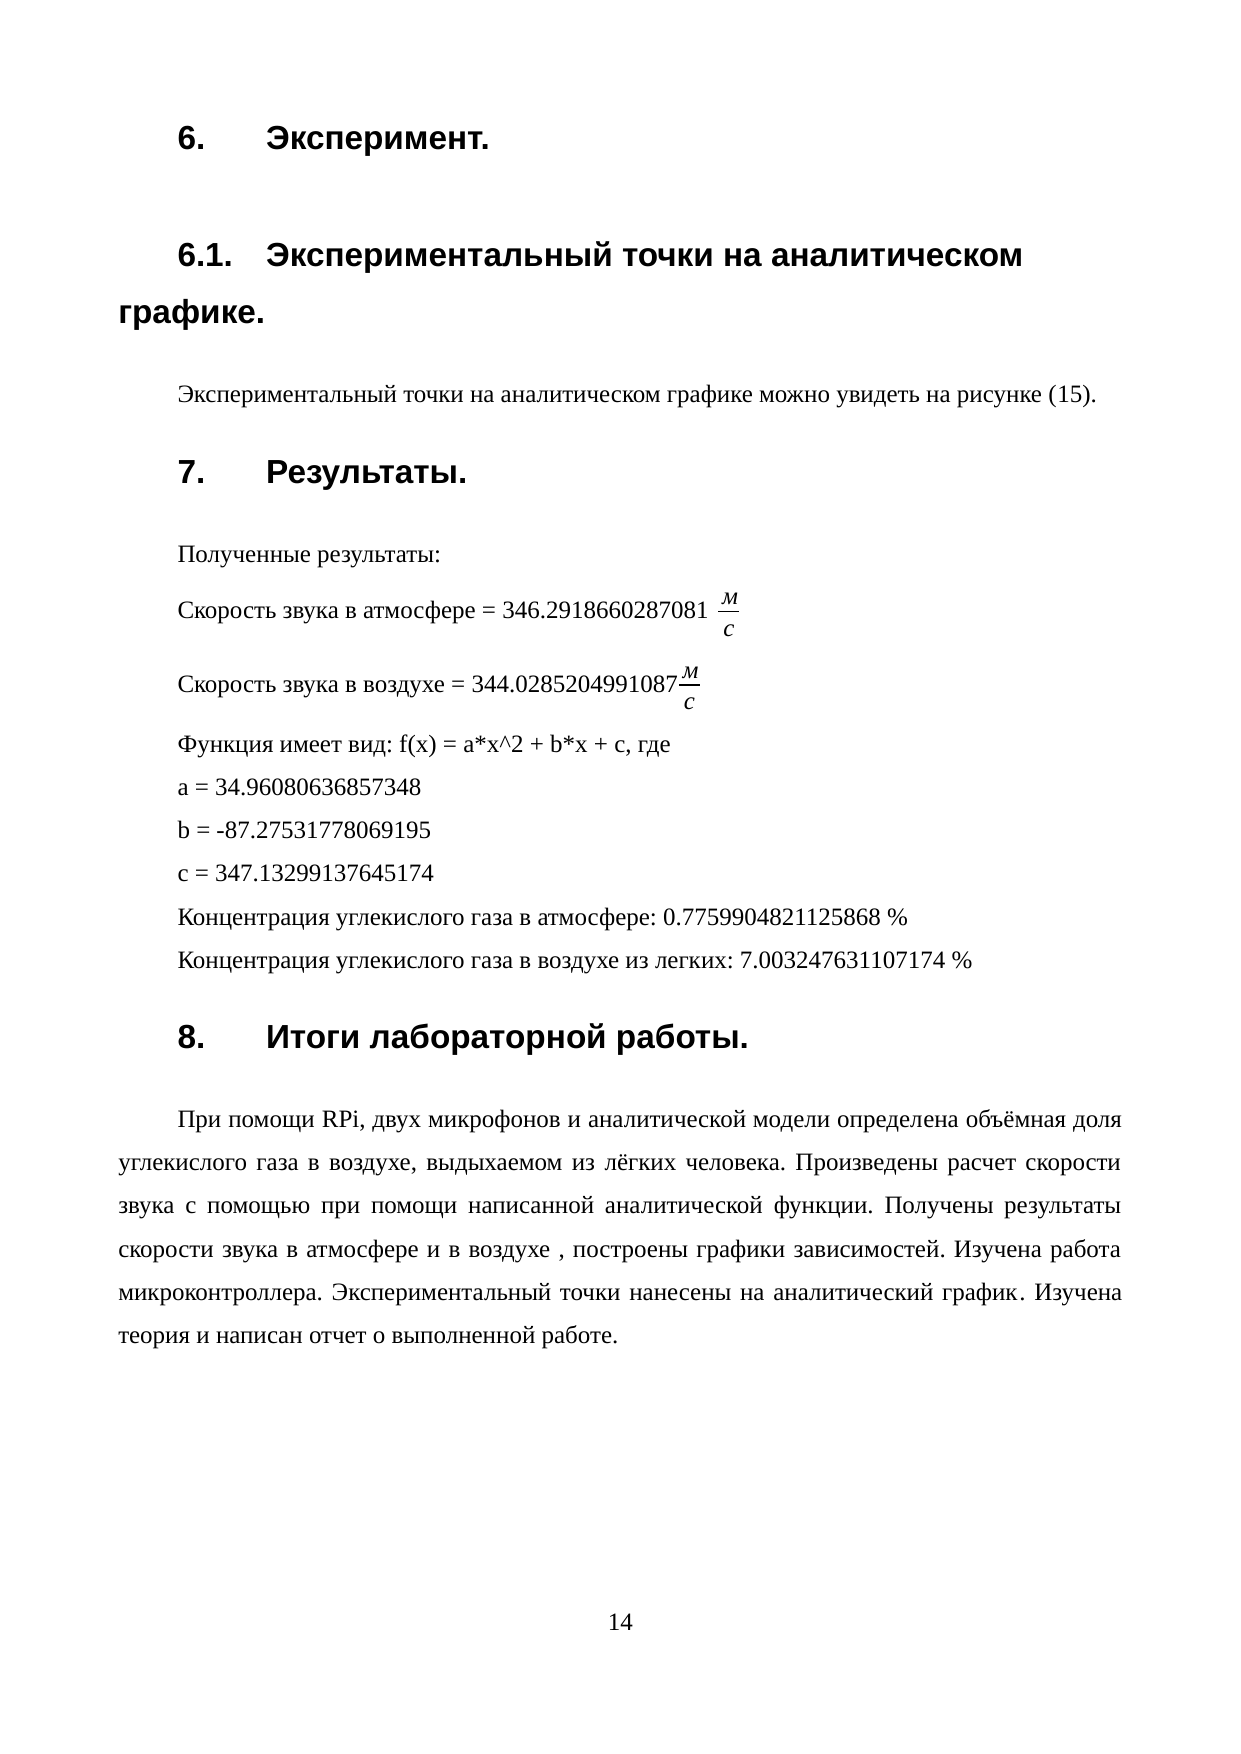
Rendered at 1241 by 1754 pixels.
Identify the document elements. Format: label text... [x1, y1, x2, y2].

text Концентрация углекислого газа в атмосфере: 0.7759904821125868 % [118, 902, 1122, 930]
text Скорость звука в атмосфере = 346.2918660287081 [118, 582, 1122, 641]
subtitle Результаты. [118, 452, 1122, 490]
text При помощи RPi, двух микрофонов и аналитической модели определена объёмная доля углекислого газа в воздухе, выдыхаемом из лёгких человека. Произведены расчет скорости звука с помощью при помощи написанной аналитической функции. Получены результаты скорости звука в атмосфере и в воздухе , построены графики зависимостей. Изучена работа микроконтроллера. Экспериментальный точки нанесены на аналитический график. Изучена теория и написан отчет о выполненной работе. [118, 1104, 1122, 1349]
text Экспериментальный точки на аналитическом графике можно увидеть на рисунке (15). [118, 379, 1122, 408]
text c = 347.13299137645174 [118, 858, 1122, 887]
subtitle Экспериментальный точки на аналитическом графике. [118, 235, 1122, 331]
subtitle Эксперимент. [118, 118, 1122, 157]
text b = -87.27531778069195 [118, 815, 1122, 844]
text Полученные результаты: [118, 539, 1122, 568]
text Функция имеет вид: f(x) = a*x^2 + b*x + c, где [118, 729, 1122, 758]
text Скорость звука в воздухе = 344.0285204991087 [118, 656, 1122, 715]
text a = 34.96080636857348 [118, 772, 1122, 801]
subtitle Итоги лабораторной работы. [118, 1017, 1122, 1056]
text Концентрация углекислого газа в воздухе из легких: 7.003247631107174 % [118, 945, 1122, 973]
